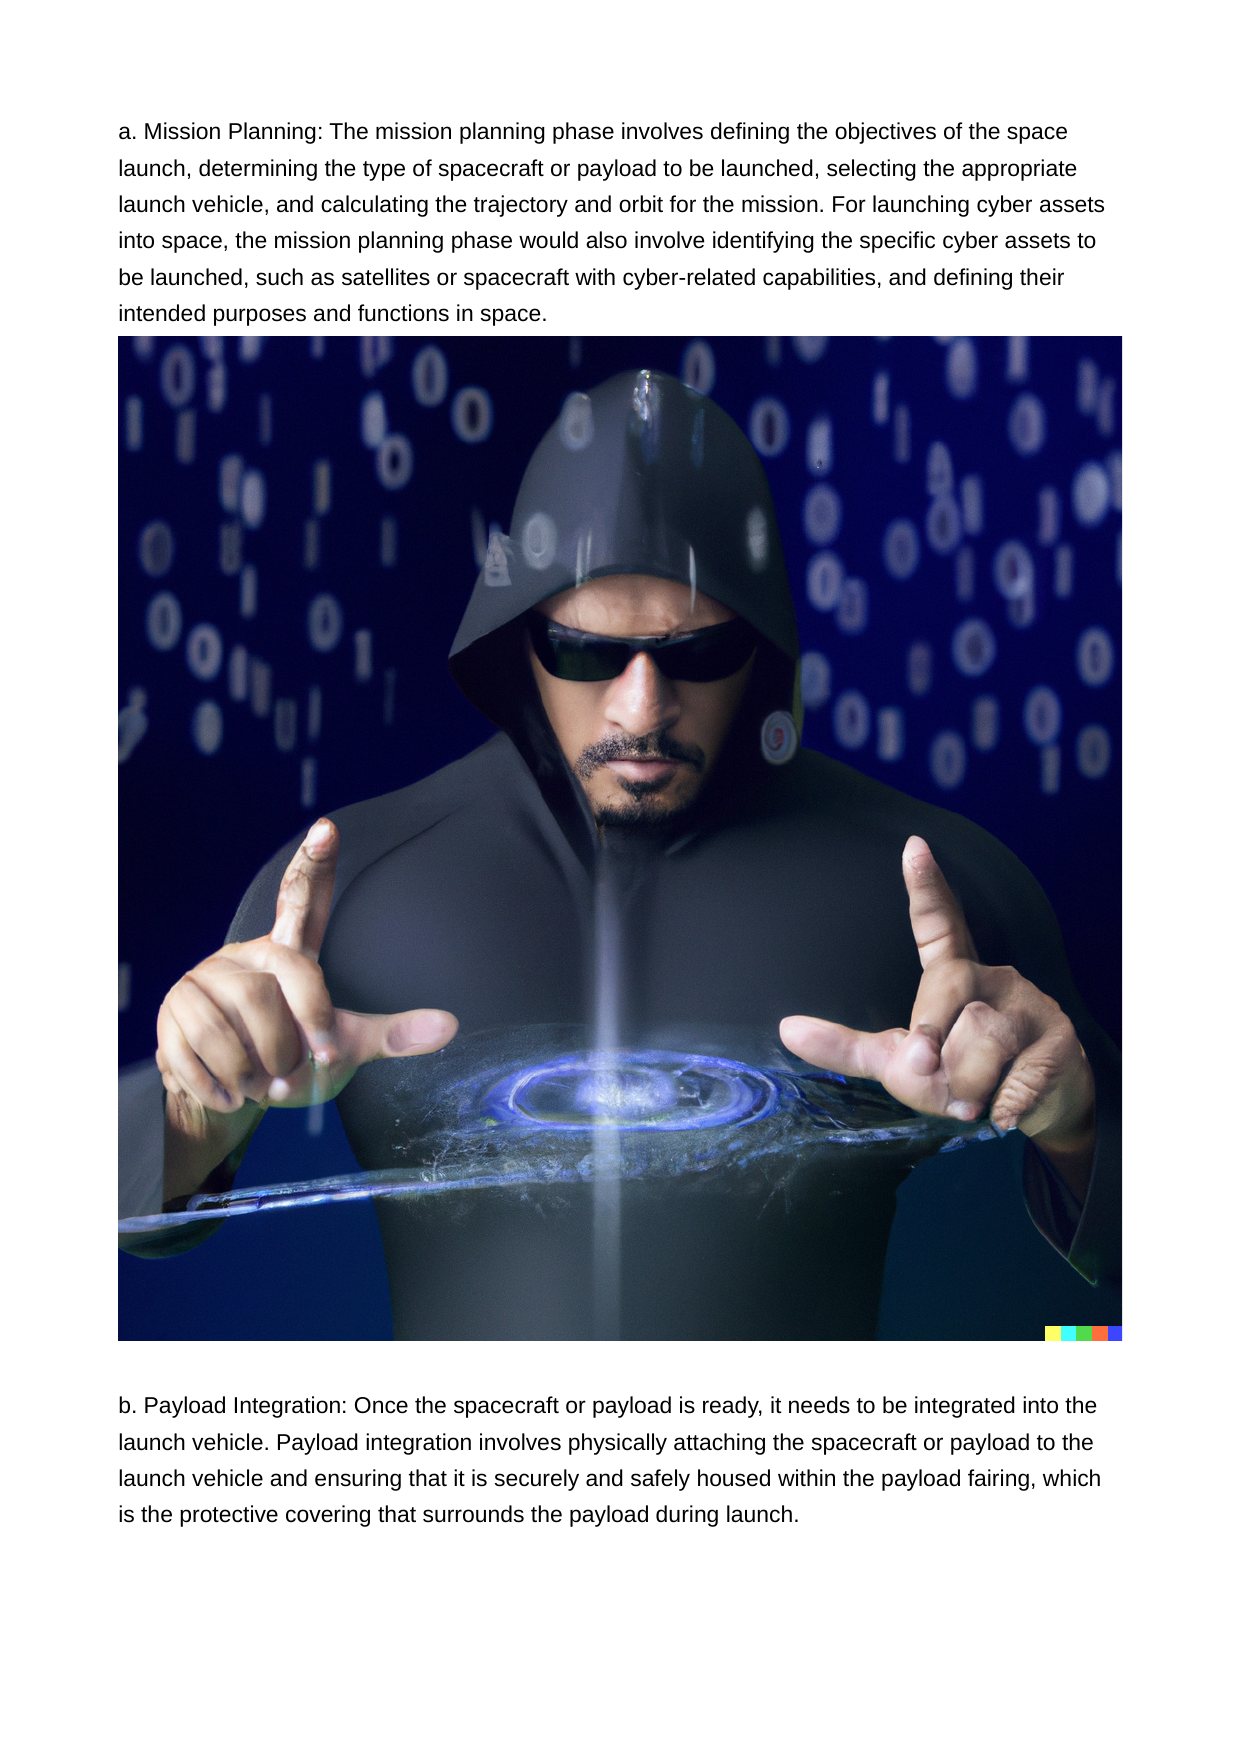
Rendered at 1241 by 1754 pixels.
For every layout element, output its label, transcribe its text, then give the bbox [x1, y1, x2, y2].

text a. Mission Planning: The mission planning phase involves defining the objectives of the space launch, determining the type of spacecraft or payload to be launched, selecting the appropriate launch vehicle, and calculating the trajectory and orbit for the mission. For launching cyber assets into space, the mission planning phase would also involve identifying the specific cyber assets to be launched, such as satellites or spacecraft with cyber-related capabilities, and defining their intended purposes and functions in space. [118, 118, 1122, 326]
text b. Payload Integration: Once the spacecraft or payload is ready, it needs to be integrated into the launch vehicle. Payload integration involves physically attaching the spacecraft or payload to the launch vehicle and ensuring that it is securely and safely housed within the payload fairing, which is the protective covering that surrounds the payload during launch. [118, 1392, 1122, 1527]
picture [118, 336, 1123, 1341]
